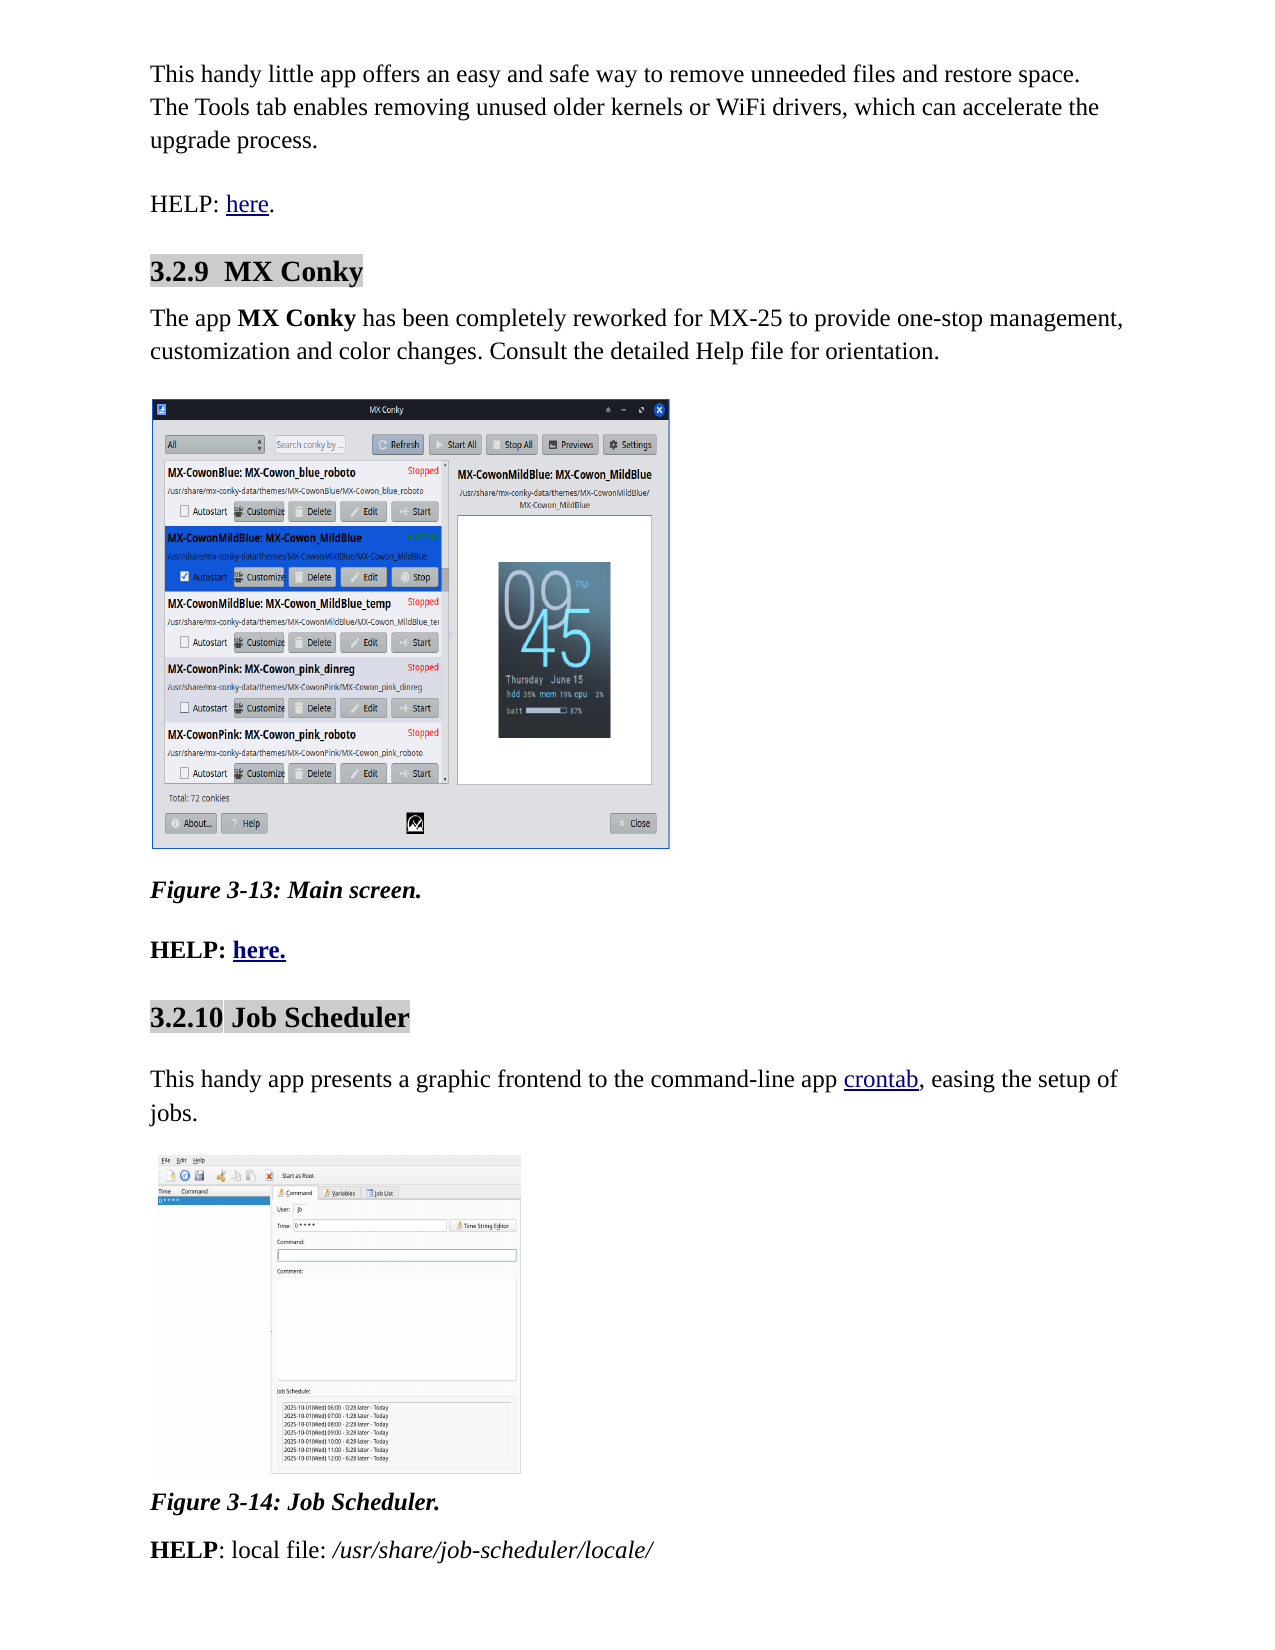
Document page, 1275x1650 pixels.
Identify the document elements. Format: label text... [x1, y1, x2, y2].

picture [150, 399, 671, 851]
text This handy app presents a graphic frontend to the command-line app crontab, easing the setup of jobs. [150, 1064, 1125, 1126]
subtitle 3.2.9 MX Conky [194, 254, 224, 287]
text HELP: here. [150, 189, 1125, 218]
text This handy little app offers an easy and safe way to remove unneeded files and restore space. The Tools tab enables removing unused older kernels or WiFi drivers, which can accelerate the upgrade process. [150, 59, 1125, 154]
subtitle 3.2.9 MX Conky [363, 254, 1125, 287]
text HELP: local file: /usr/share/job-scheduler/locale/ [150, 1536, 1125, 1564]
text The app MX Conky has been completely reworked for MX-25 to provide one-stop management, customization and color changes. Consult the detailed Help file for orientation. [150, 303, 1125, 365]
picture [157, 1155, 521, 1474]
text Figure 3-14: Job Scheduler. [150, 1487, 1125, 1516]
text Figure 3-13: Main screen. [150, 875, 1125, 904]
text HELP: here. [150, 935, 1125, 964]
subtitle 3.2.10 Job Scheduler [150, 999, 1125, 1033]
